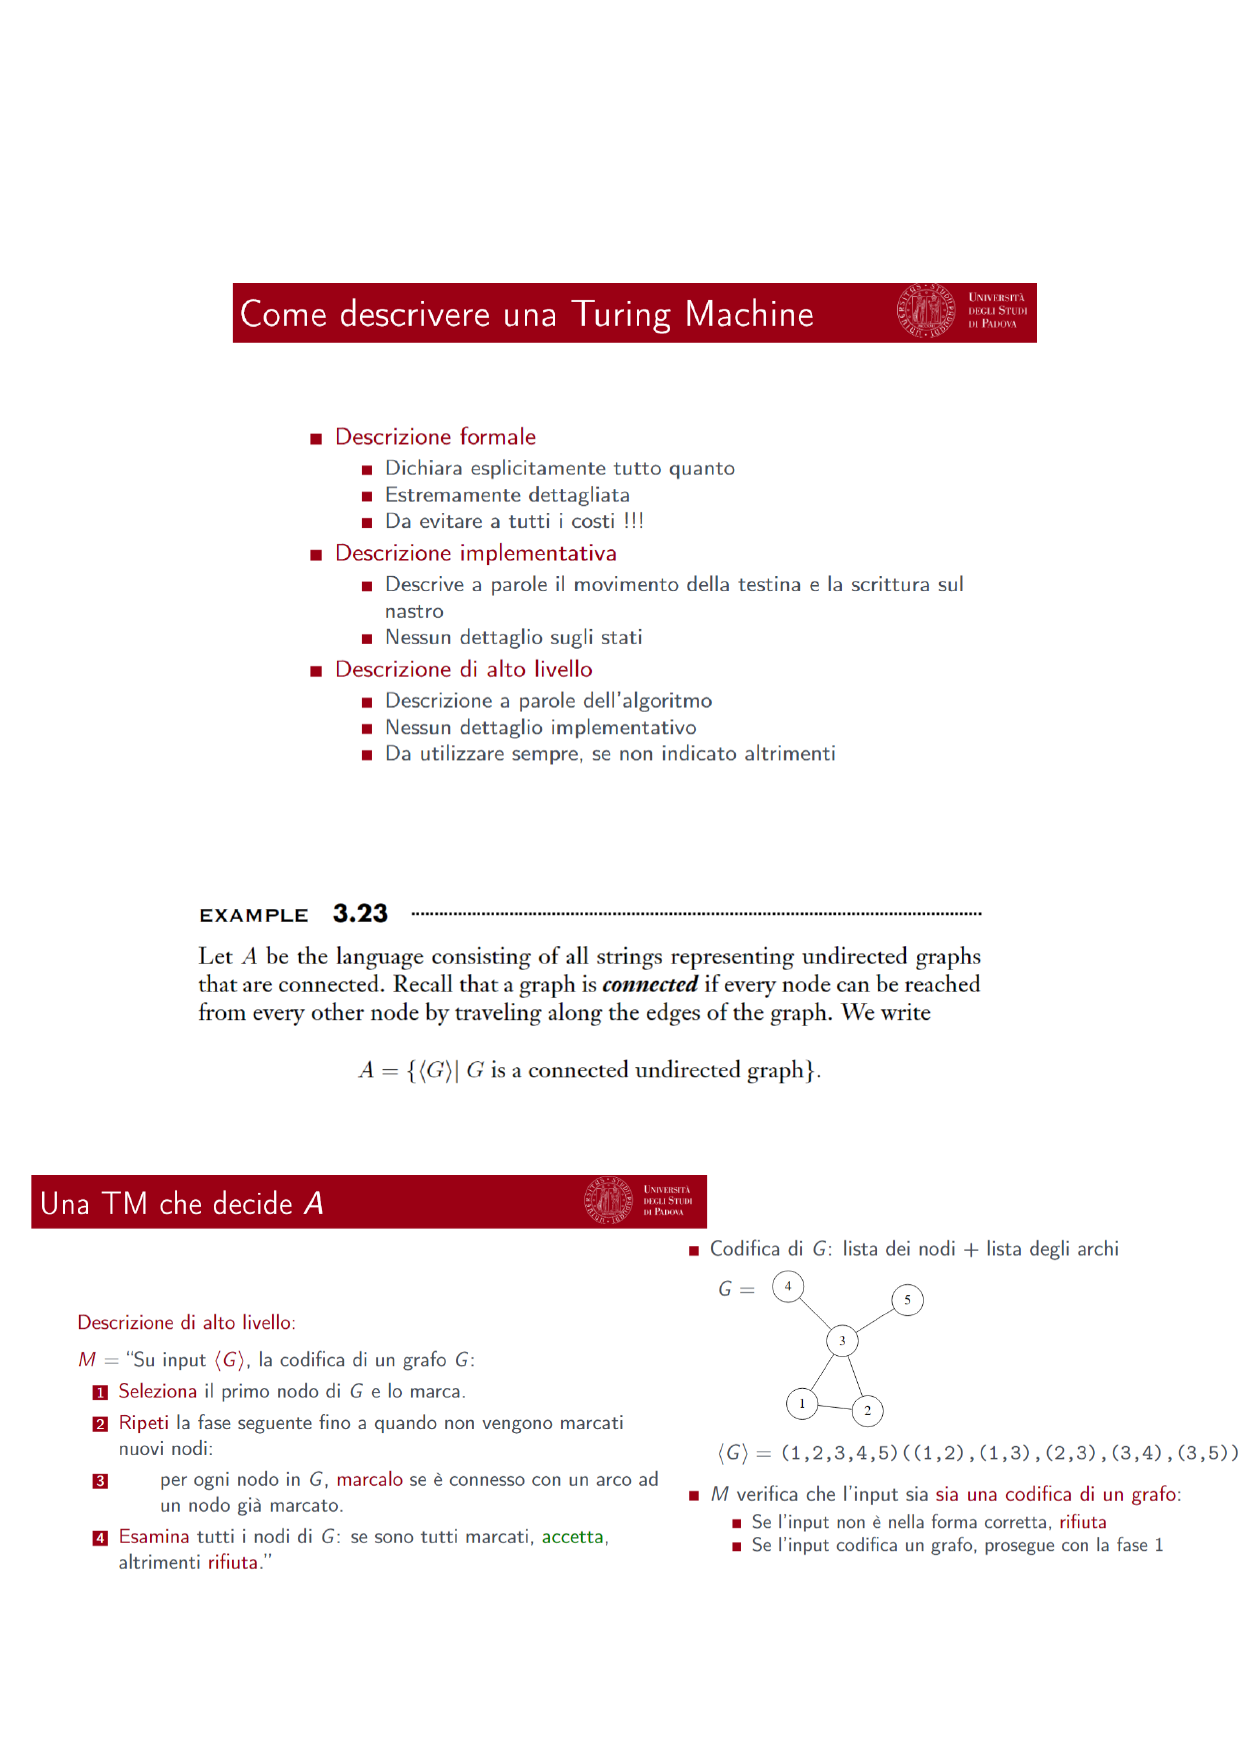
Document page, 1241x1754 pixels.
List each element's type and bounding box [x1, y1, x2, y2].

picture [232, 283, 1037, 794]
picture [190, 891, 1014, 1119]
picture [31, 1175, 1240, 1601]
